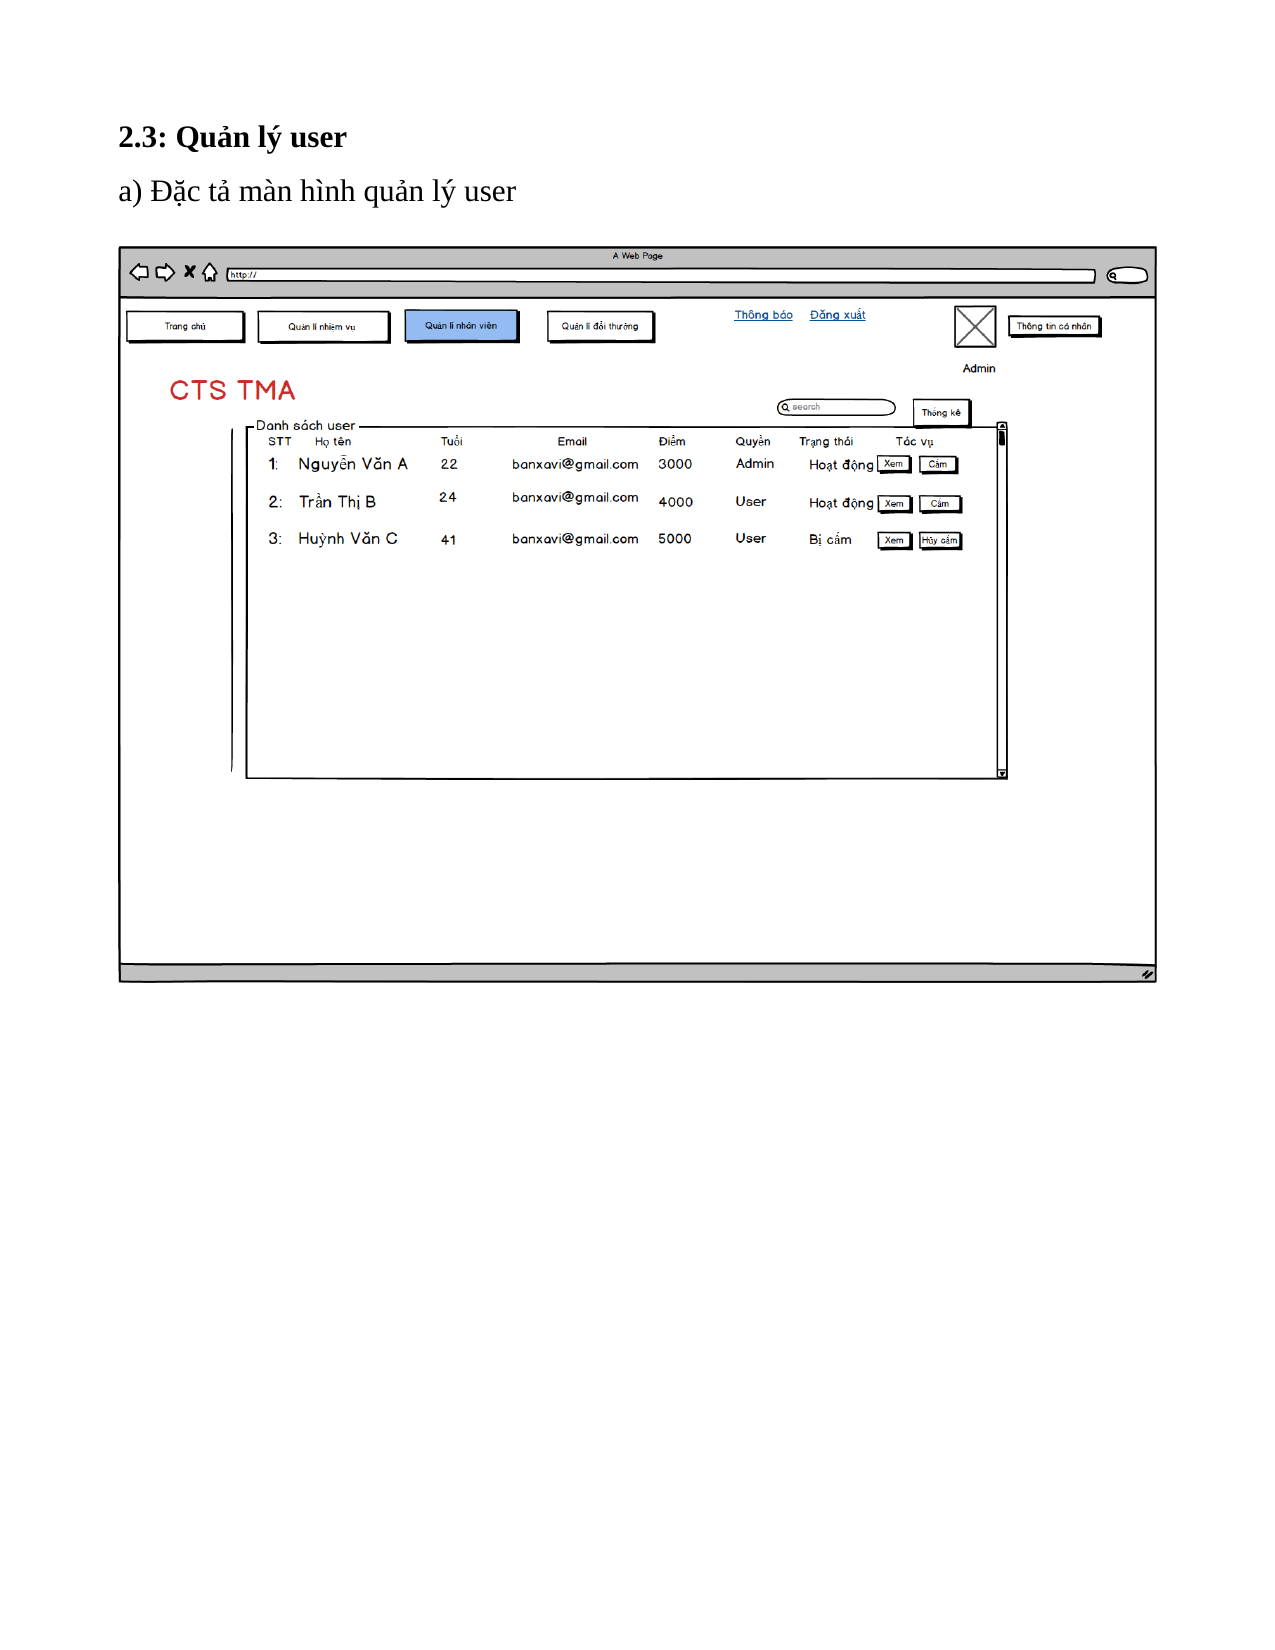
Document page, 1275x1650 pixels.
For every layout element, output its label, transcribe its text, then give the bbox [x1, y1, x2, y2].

picture [118, 246, 1157, 983]
text a) Đặc tả màn hình quản lý user [118, 172, 1157, 208]
text 2.3: Quản lý user [118, 118, 1157, 154]
